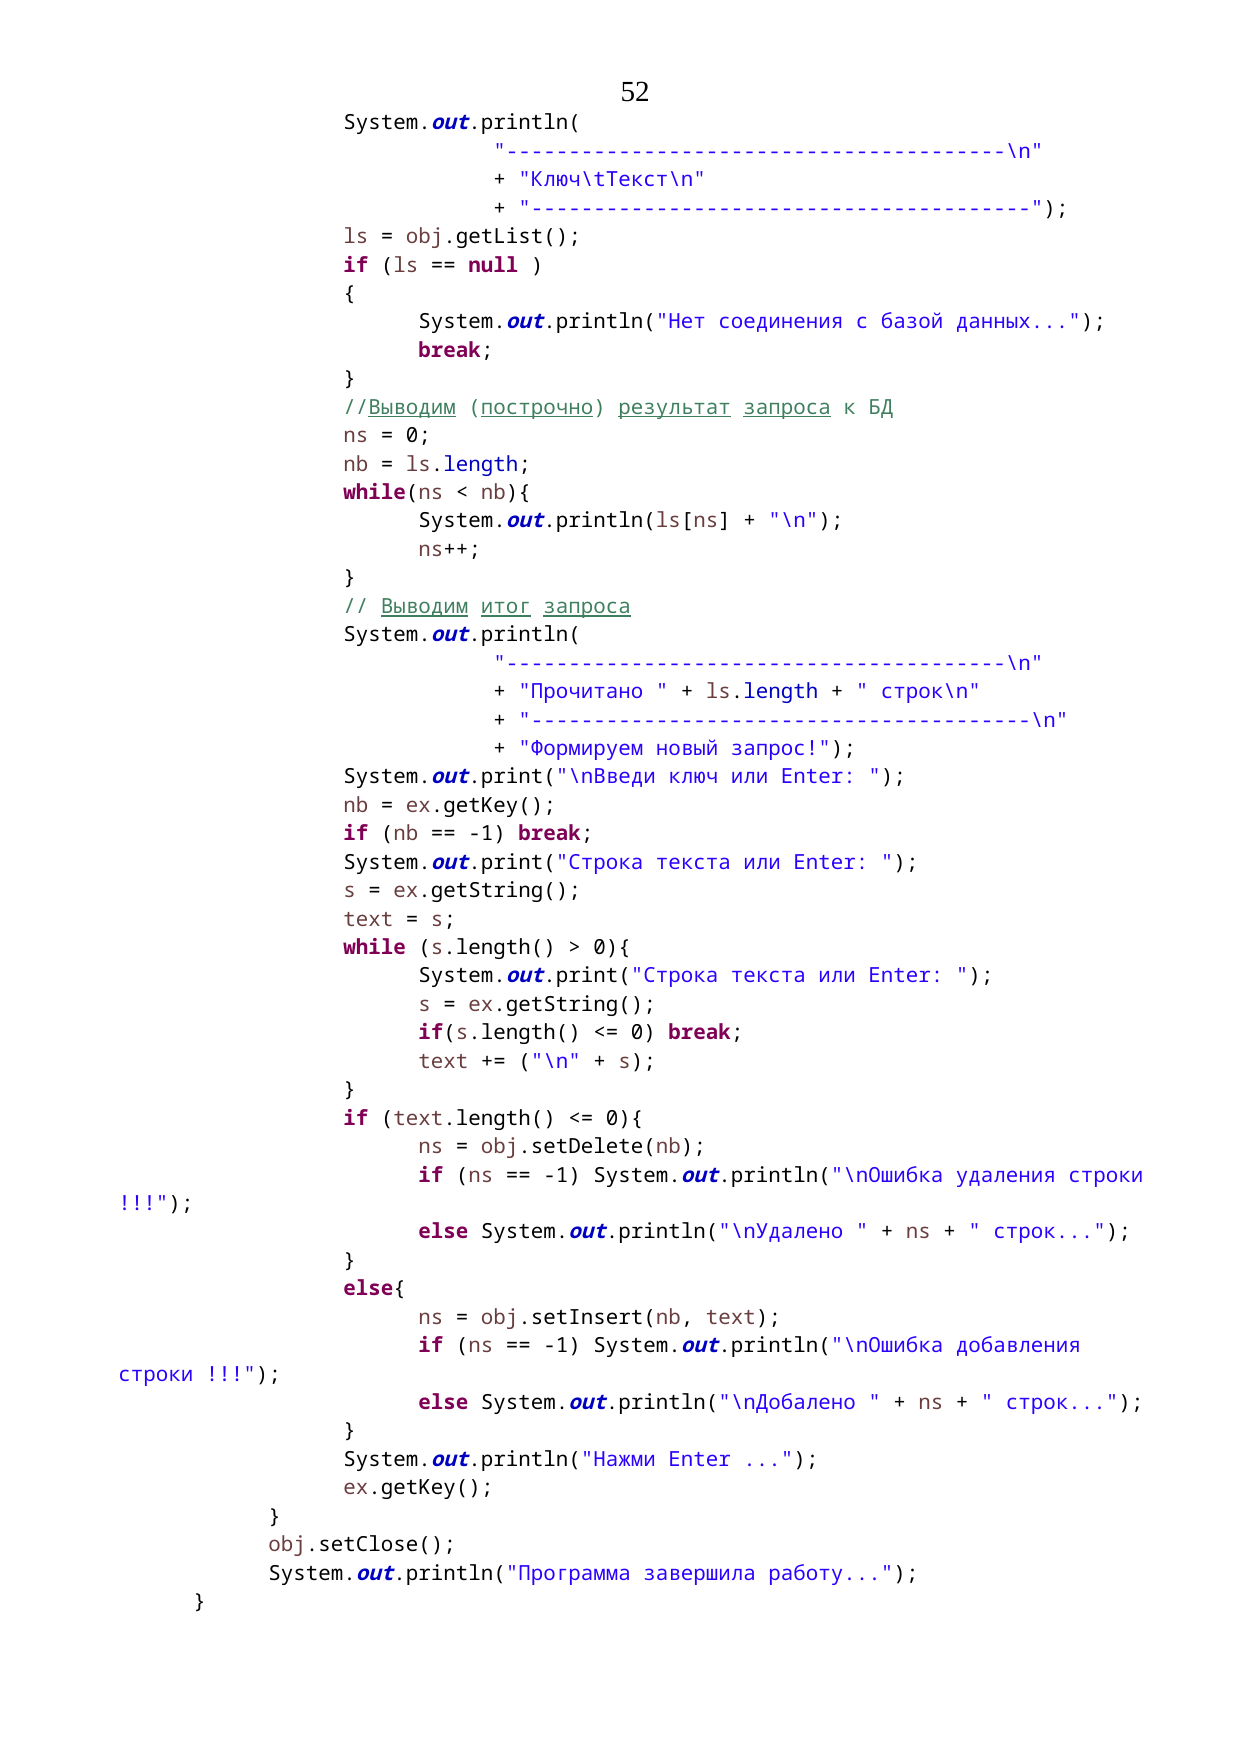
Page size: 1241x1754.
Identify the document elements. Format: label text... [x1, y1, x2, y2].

text while (s.length() > 0){ [118, 932, 1152, 961]
text } [118, 1586, 1152, 1615]
text "----------------------------------------\n" [118, 648, 1152, 676]
text + "Прочитано " + ls.length + " строк\n" [118, 676, 1152, 705]
text } [118, 1416, 1152, 1444]
text if (text.length() <= 0){ [118, 1103, 1152, 1131]
text ls = obj.getList(); [118, 221, 1152, 250]
text s = ex.getString(); [118, 875, 1152, 904]
text } [118, 1501, 1152, 1529]
text System.out.println(ls[ns] + "\n"); [118, 506, 1152, 534]
text } [118, 1074, 1152, 1103]
text else System.out.println("\nДобалено " + ns + " строк..."); [118, 1387, 1152, 1416]
text ns = 0; [118, 420, 1152, 449]
text while(ns < nb){ [118, 477, 1152, 506]
text System.out.print("Строка текста или Enter: "); [118, 847, 1152, 875]
text ns = obj.setDelete(nb); [118, 1131, 1152, 1160]
text + "----------------------------------------"); [118, 193, 1152, 221]
text // Выводим итог запроса [118, 591, 1152, 619]
text "----------------------------------------\n" [118, 136, 1152, 164]
text System.out.println( [118, 619, 1152, 648]
text + "Ключ\tТекст\n" [118, 164, 1152, 193]
text + "----------------------------------------\n" [118, 705, 1152, 733]
text text = s; [118, 904, 1152, 932]
text nb = ls.length; [118, 449, 1152, 477]
text } [118, 1245, 1152, 1273]
text nb = ex.getKey(); [118, 790, 1152, 818]
text else{ [118, 1273, 1152, 1302]
text System.out.println("Нет соединения с базой данных..."); [118, 307, 1152, 335]
text System.out.print("Строка текста или Enter: "); [118, 961, 1152, 989]
text text += ("\n" + s); [118, 1046, 1152, 1074]
text System.out.println("Программа завершила работу..."); [118, 1558, 1152, 1586]
text ns++; [118, 534, 1152, 562]
text obj.setClose(); [118, 1529, 1152, 1558]
text if (ls == null ) [118, 250, 1152, 278]
text { [118, 278, 1152, 307]
text s = ex.getString(); [118, 989, 1152, 1017]
text System.out.print("\nВведи ключ или Enter: "); [118, 762, 1152, 790]
text } [118, 562, 1152, 591]
text break; [118, 335, 1152, 363]
text if (ns == -1) System.out.println("\nОшибка удаления строки !!!"); [118, 1160, 1152, 1217]
text ex.getKey(); [118, 1472, 1152, 1501]
text //Выводим (построчно) результат запроса к БД [118, 392, 1152, 420]
text else System.out.println("\nУдалено " + ns + " строк..."); [118, 1217, 1152, 1245]
text if (ns == -1) System.out.println("\nОшибка добавления строки !!!"); [118, 1330, 1152, 1387]
text ns = obj.setInsert(nb, text); [118, 1302, 1152, 1330]
text System.out.println("Нажми Enter ..."); [118, 1444, 1152, 1472]
text if(s.length() <= 0) break; [118, 1017, 1152, 1046]
text + "Формируем новый запрос!"); [118, 733, 1152, 762]
text } [118, 363, 1152, 392]
text System.out.println( [118, 107, 1152, 136]
text if (nb == -1) break; [118, 818, 1152, 847]
